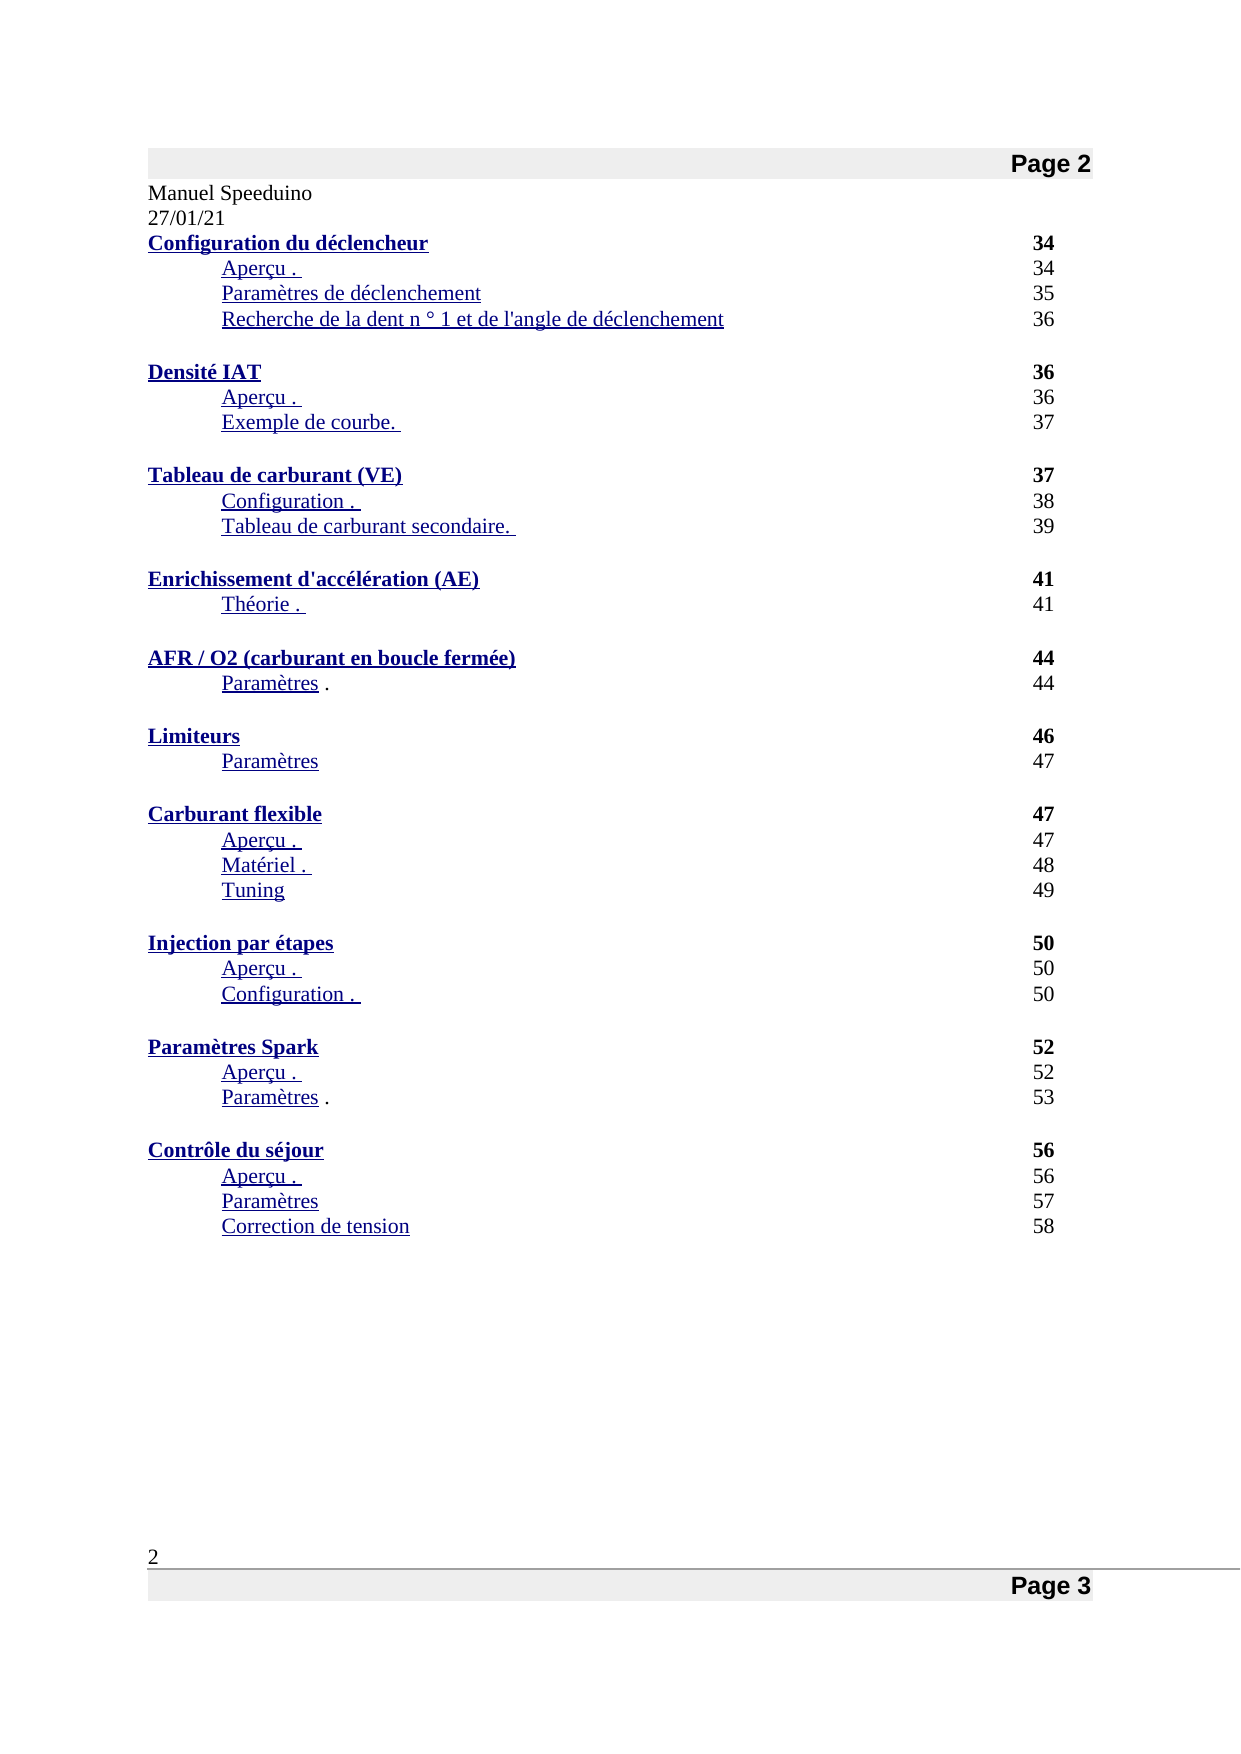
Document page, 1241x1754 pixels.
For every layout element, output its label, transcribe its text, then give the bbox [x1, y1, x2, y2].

text Tableau de carburant (VE) 37 [148, 462, 1093, 488]
text Manuel Speeduino [148, 179, 1093, 205]
text Aperçu . 56 [148, 1163, 1093, 1188]
text Matériel . 48 [148, 852, 1093, 877]
text Configuration . 38 [148, 488, 1093, 513]
text Limiteurs 46 [148, 723, 1093, 748]
text Contrôle du séjour 56 [148, 1137, 1093, 1163]
text Carburant flexible 47 [148, 801, 1093, 827]
text Injection par étapes 50 [148, 930, 1093, 955]
text Enrichissement d'accélération (AE) 41 [148, 566, 1093, 591]
text 2 [148, 1544, 1093, 1568]
text Paramètres 47 [148, 748, 1093, 773]
text 27/01/21 [148, 205, 1093, 230]
text Théorie . 41 [148, 591, 1093, 616]
text Configuration . 50 [148, 981, 1093, 1006]
text Aperçu . 34 [148, 255, 1093, 280]
text Aperçu . 52 [148, 1059, 1093, 1084]
table_header Page 3 [148, 1570, 1093, 1601]
text Tableau de carburant secondaire. 39 [148, 513, 1093, 538]
text Tuning 49 [148, 877, 1093, 902]
text AFR / O2 (carburant en boucle fermée) 44 [148, 644, 1093, 670]
text Configuration du déclencheur 34 [148, 230, 1093, 255]
text Paramètres Spark 52 [148, 1034, 1093, 1059]
text Correction de tension 58 [148, 1213, 1093, 1238]
text Paramètres . 53 [148, 1084, 1093, 1109]
text Aperçu . 47 [148, 827, 1093, 852]
text Exemple de courbe. 37 [148, 409, 1093, 434]
table_header Page 2 [148, 148, 1093, 179]
text Recherche de la dent n ° 1 et de l'angle de déclenchement 36 [148, 306, 1093, 331]
text Paramètres . 44 [148, 670, 1093, 695]
text Aperçu . 36 [148, 384, 1093, 409]
text Densité IAT 36 [148, 359, 1093, 384]
text Paramètres de déclenchement 35 [148, 280, 1093, 306]
text Paramètres 57 [148, 1188, 1093, 1213]
text Aperçu . 50 [148, 955, 1093, 981]
